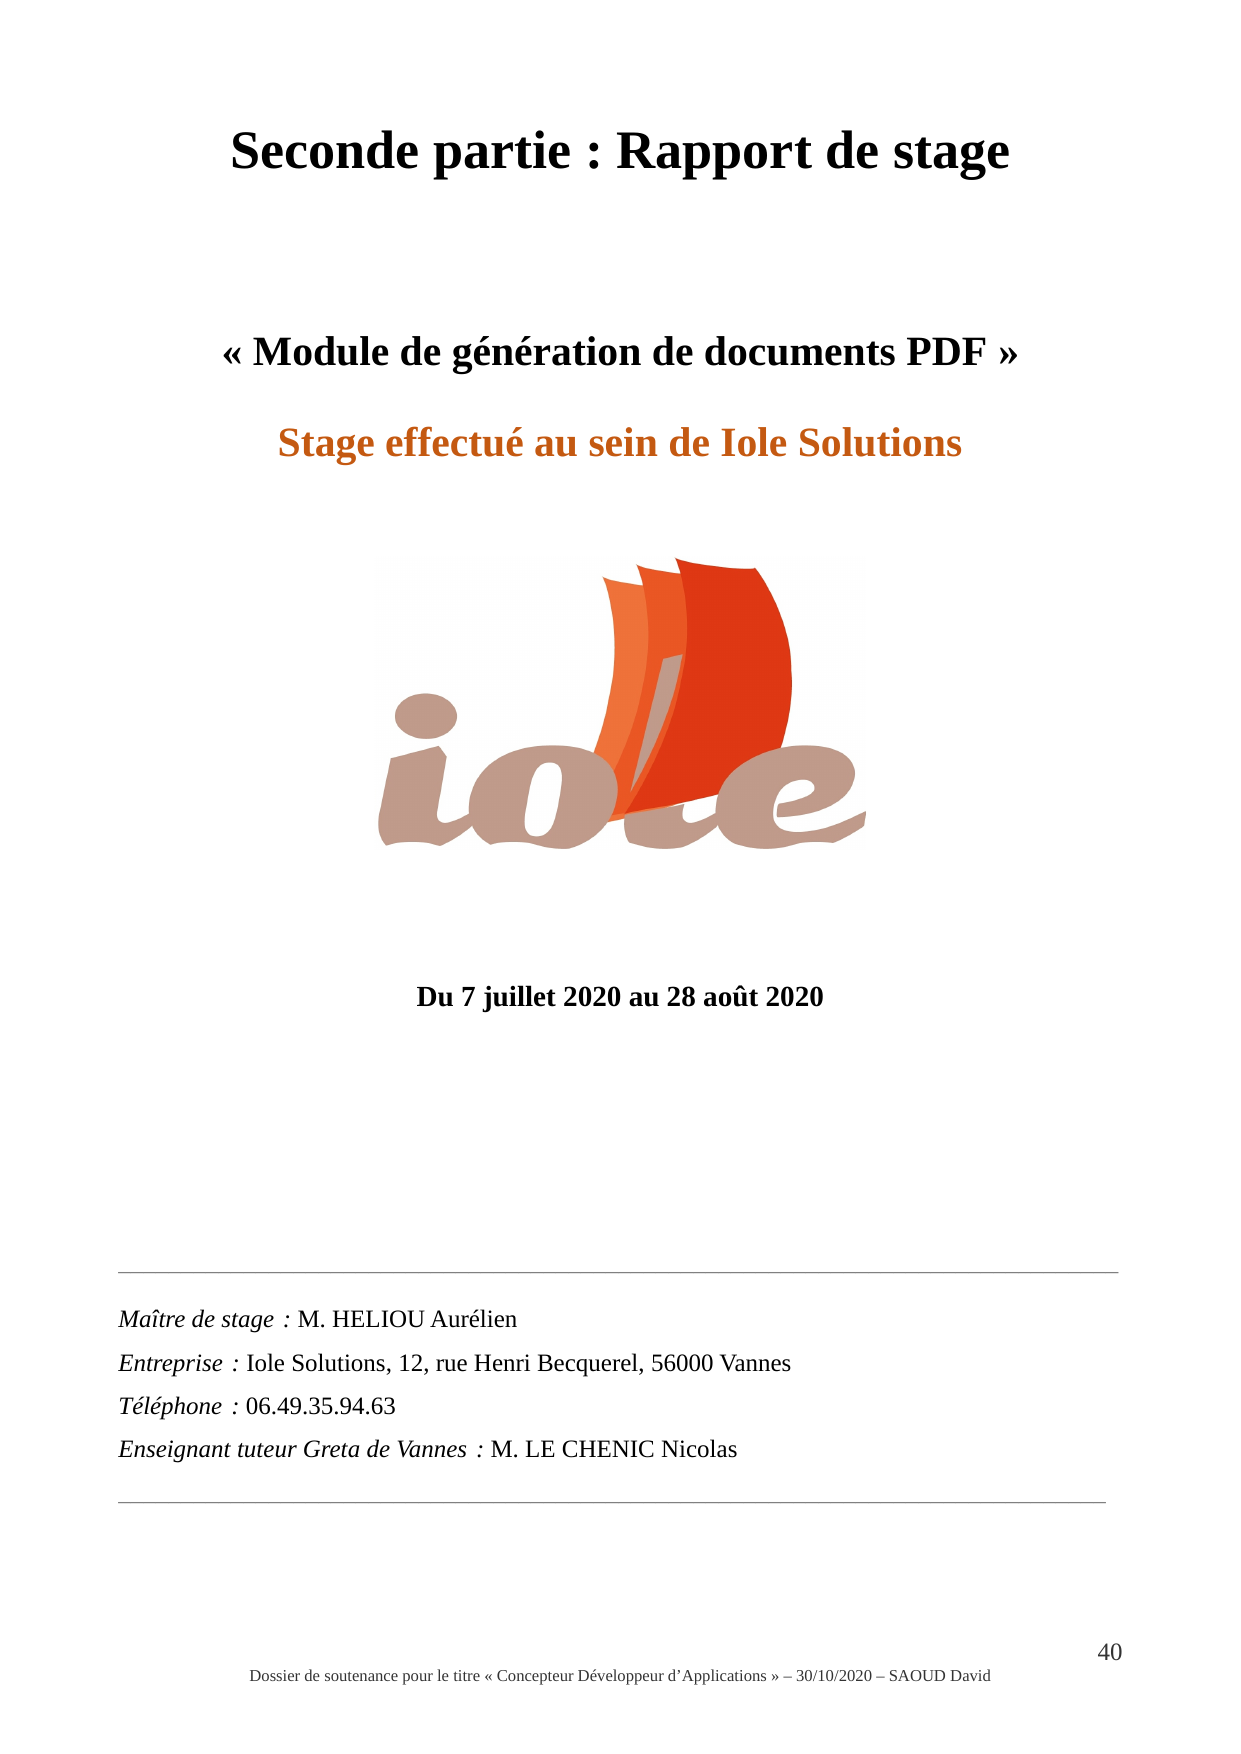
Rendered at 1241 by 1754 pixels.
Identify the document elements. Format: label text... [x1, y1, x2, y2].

subtitle Seconde partie : Rapport de stage [118, 118, 1122, 180]
text Maître de stage : M. HELIOU Aurélien [118, 1304, 1122, 1333]
text Du 7 juillet 2020 au 28 août 2020 [118, 979, 1122, 1012]
text Stage effectué au sein de Iole Solutions [118, 418, 1122, 466]
text Entreprise : Iole Solutions, 12, rue Henri Becquerel, 56000 Vannes [118, 1348, 1122, 1376]
text Enseignant tuteur Greta de Vannes : M. LE CHENIC Nicolas [118, 1434, 1122, 1463]
text _______________________________________________________________________________ [118, 1477, 1122, 1506]
picture [374, 556, 867, 850]
text « Module de génération de documents PDF » [118, 327, 1122, 375]
text ________________________________________________________________________________ [118, 1247, 1122, 1276]
text Téléphone : 06.49.35.94.63 [118, 1391, 1122, 1419]
